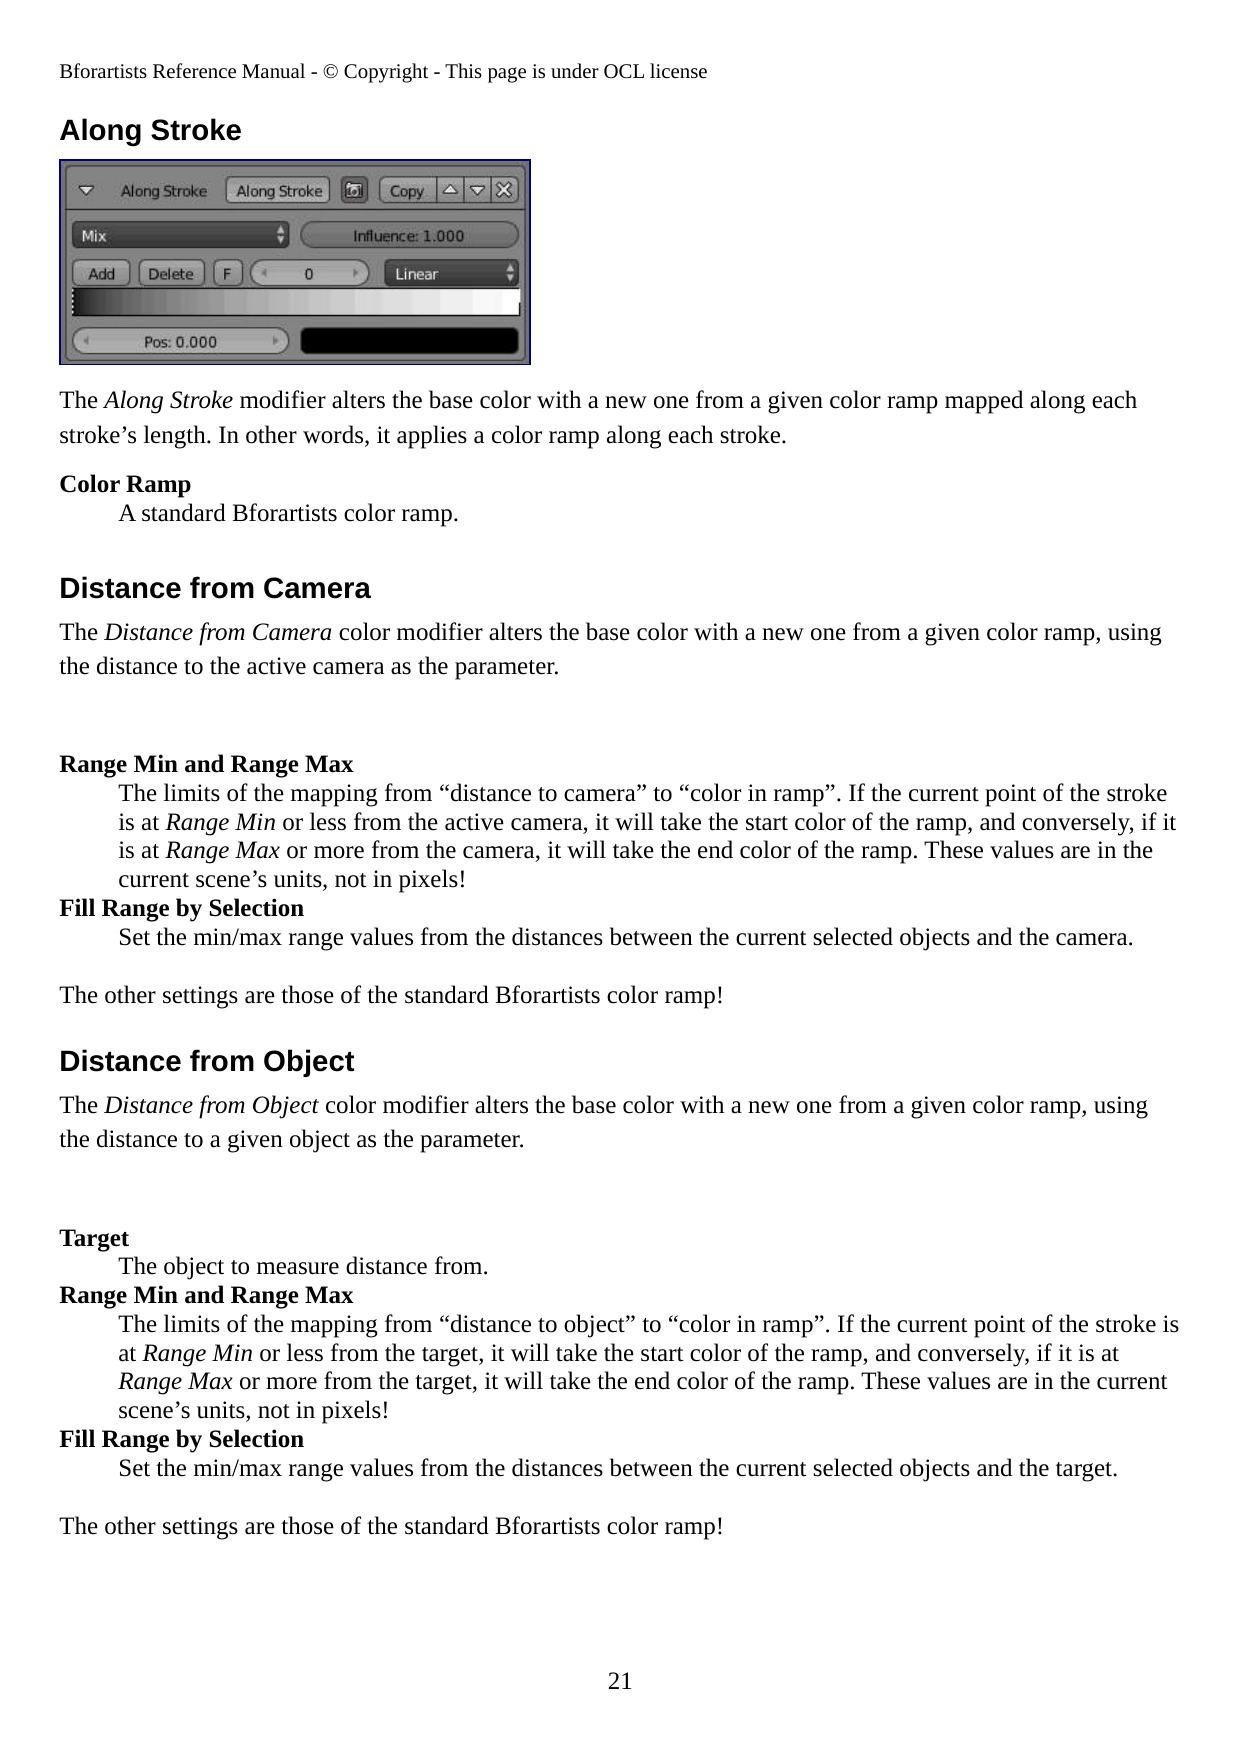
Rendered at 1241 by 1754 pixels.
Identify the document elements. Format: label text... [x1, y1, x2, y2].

list Set the min/max range values from the distances between the current selected objects and the camera. [118, 922, 1181, 951]
text The other settings are those of the standard Bforartists color ramp! [59, 980, 1181, 1009]
subtitle Range Min and Range Max [59, 749, 1181, 778]
subtitle Along Stroke [59, 113, 1181, 146]
subtitle Target [59, 1223, 1181, 1251]
subtitle Fill Range by Selection [59, 1424, 1181, 1453]
text The other settings are those of the standard Bforartists color ramp! [59, 1511, 1181, 1539]
list Set the min/max range values from the distances between the current selected objects and the target. [118, 1453, 1181, 1481]
subtitle Color Ramp [59, 469, 1181, 498]
subtitle Range Min and Range Max [59, 1280, 1181, 1309]
subtitle Distance from Object [59, 1044, 1181, 1077]
list The limits of the mapping from “distance to object” to “color in ramp”. If the current point of the stroke is at Range Min or less from the target, it will take the start color of the ramp, and conversely, if it is at Range Max or more from the target, it will take the end color of the ramp. These values are in the current scene’s units, not in pixels! [118, 1309, 1181, 1424]
subtitle Fill Range by Selection [59, 893, 1181, 922]
picture [61, 161, 529, 364]
subtitle Distance from Camera [59, 571, 1181, 604]
list The object to measure distance from. [118, 1251, 1181, 1280]
list The limits of the mapping from “distance to camera” to “color in ramp”. If the current point of the stroke is at Range Min or less from the active camera, it will take the start color of the ramp, and conversely, if it is at Range Max or more from the camera, it will take the end color of the ramp. These values are in the current scene’s units, not in pixels! [118, 778, 1181, 893]
text The Along Stroke modifier alters the base color with a new one from a given color ramp mapped along each stroke’s length. In other words, it applies a color ramp along each stroke. [59, 385, 1181, 449]
list A standard Bforartists color ramp. [118, 498, 1181, 526]
text The Distance from Object color modifier alters the base color with a new one from a given color ramp, using the distance to a given object as the parameter. [59, 1090, 1181, 1153]
text The Distance from Camera color modifier alters the base color with a new one from a given color ramp, using the distance to the active camera as the parameter. [59, 617, 1181, 680]
